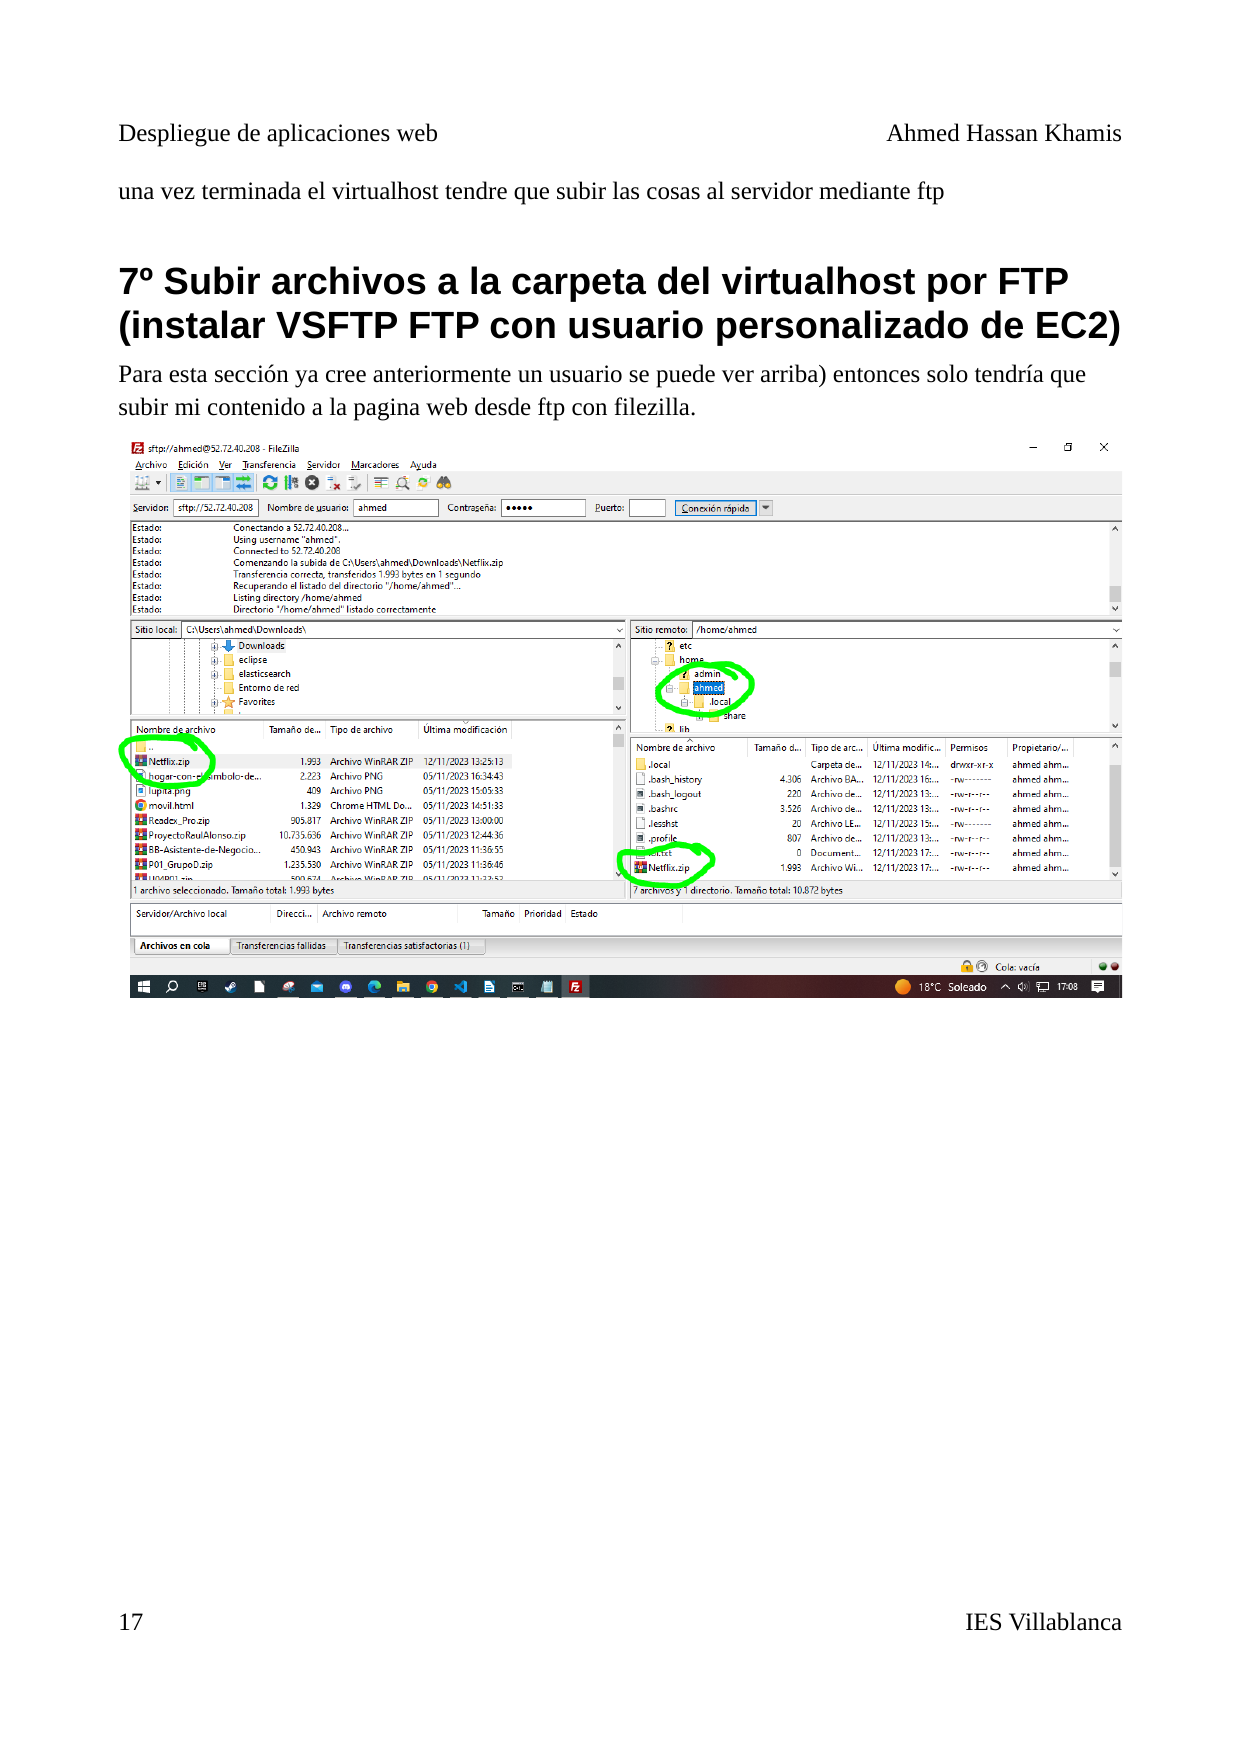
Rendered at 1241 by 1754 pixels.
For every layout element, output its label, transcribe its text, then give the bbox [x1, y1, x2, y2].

text una vez terminada el virtualhost tendre que subir las cosas al servidor mediante ftp [118, 176, 1122, 205]
subtitle 7º Subir archivos a la carpeta del virtualhost por FTP (instalar VSFTP FTP con usuario personalizado de EC2) [118, 259, 1122, 346]
text Para esta sección ya cree anteriormente un usuario se puede ver arriba) entonces solo tendría que subir mi contenido a la pagina web desde ftp con filezilla. [118, 359, 1122, 420]
picture [118, 439, 1123, 998]
